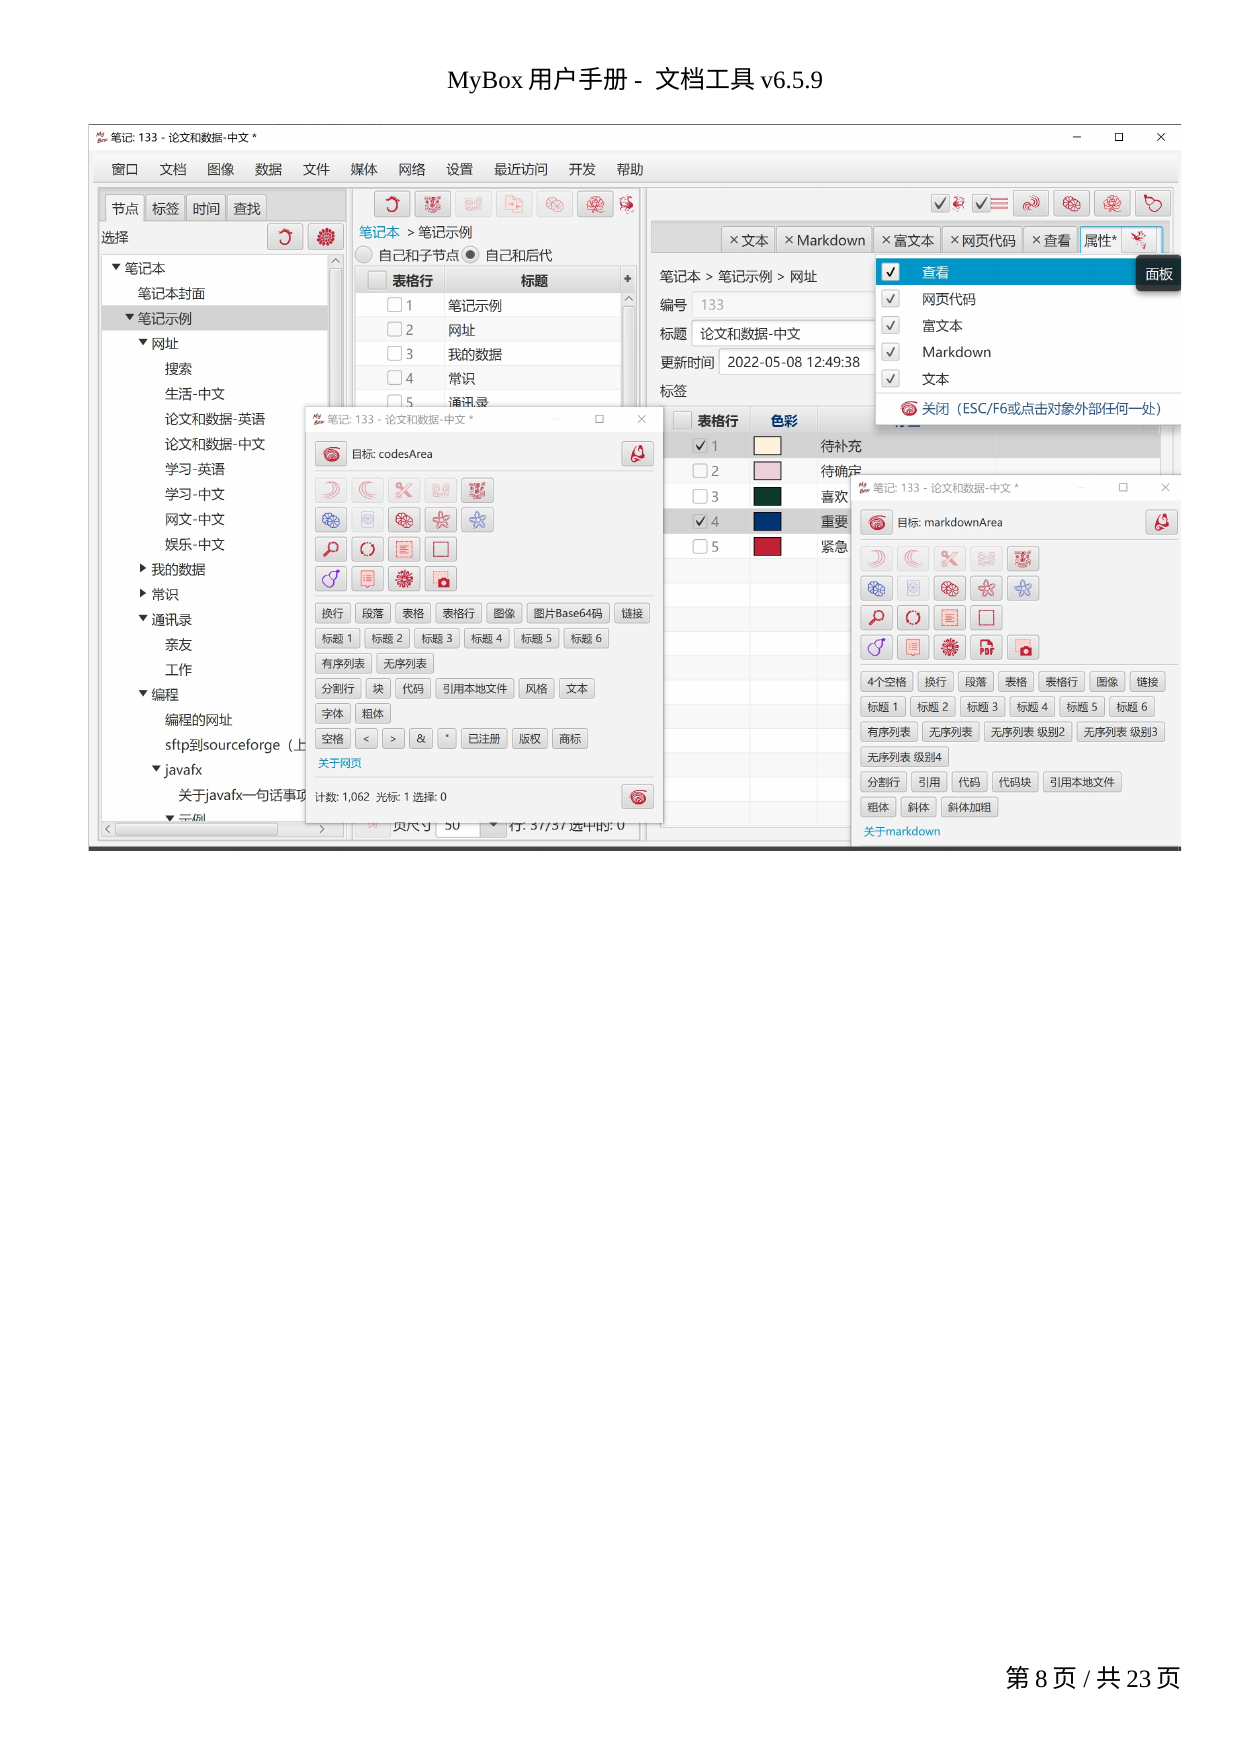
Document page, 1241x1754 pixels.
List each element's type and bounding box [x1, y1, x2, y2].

picture [88, 124, 1182, 851]
